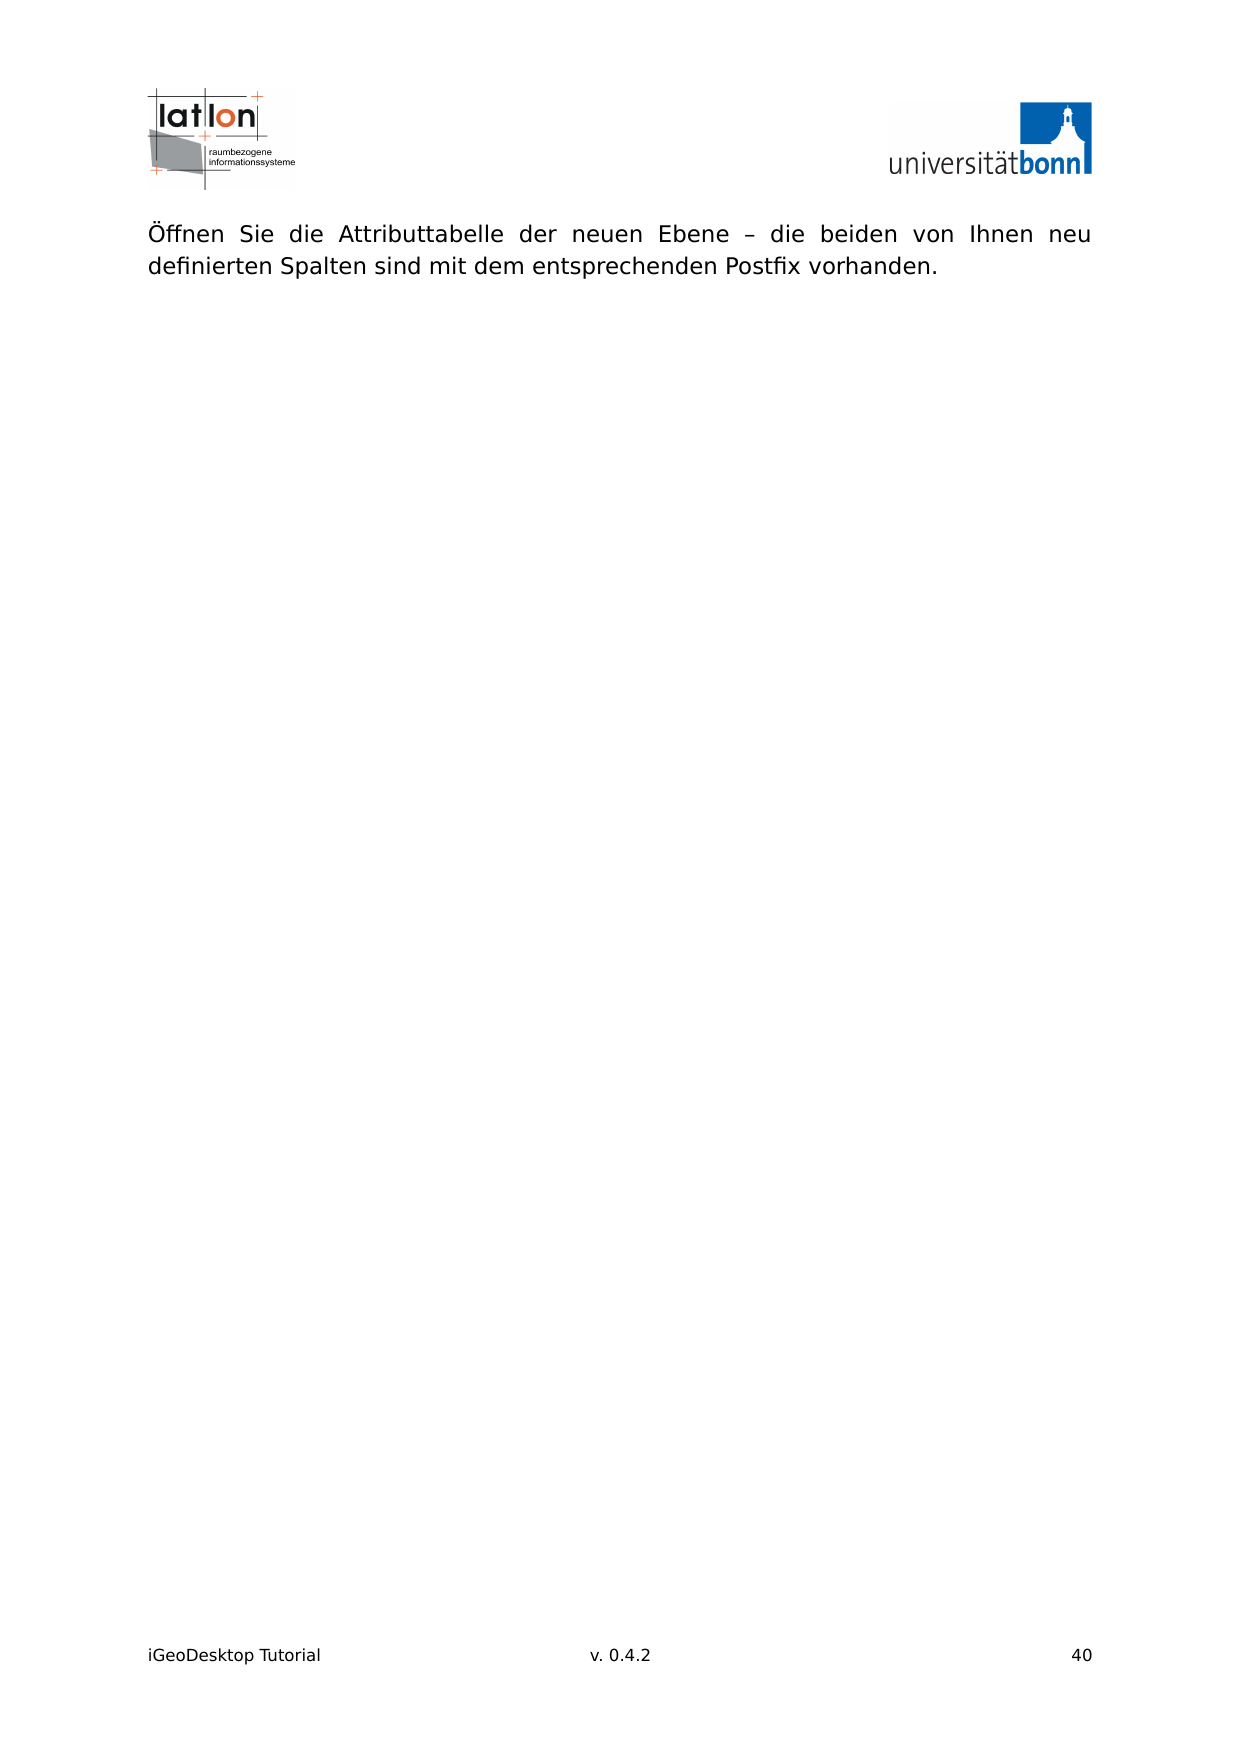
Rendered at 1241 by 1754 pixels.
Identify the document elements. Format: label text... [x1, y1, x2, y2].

text Öffnen Sie die Attributtabelle der neuen Ebene – die beiden von Ihnen neu definierten Spalten sind mit dem entsprechenden Postfix vorhanden. [148, 221, 1092, 280]
picture [147, 88, 295, 190]
picture [889, 102, 1093, 174]
